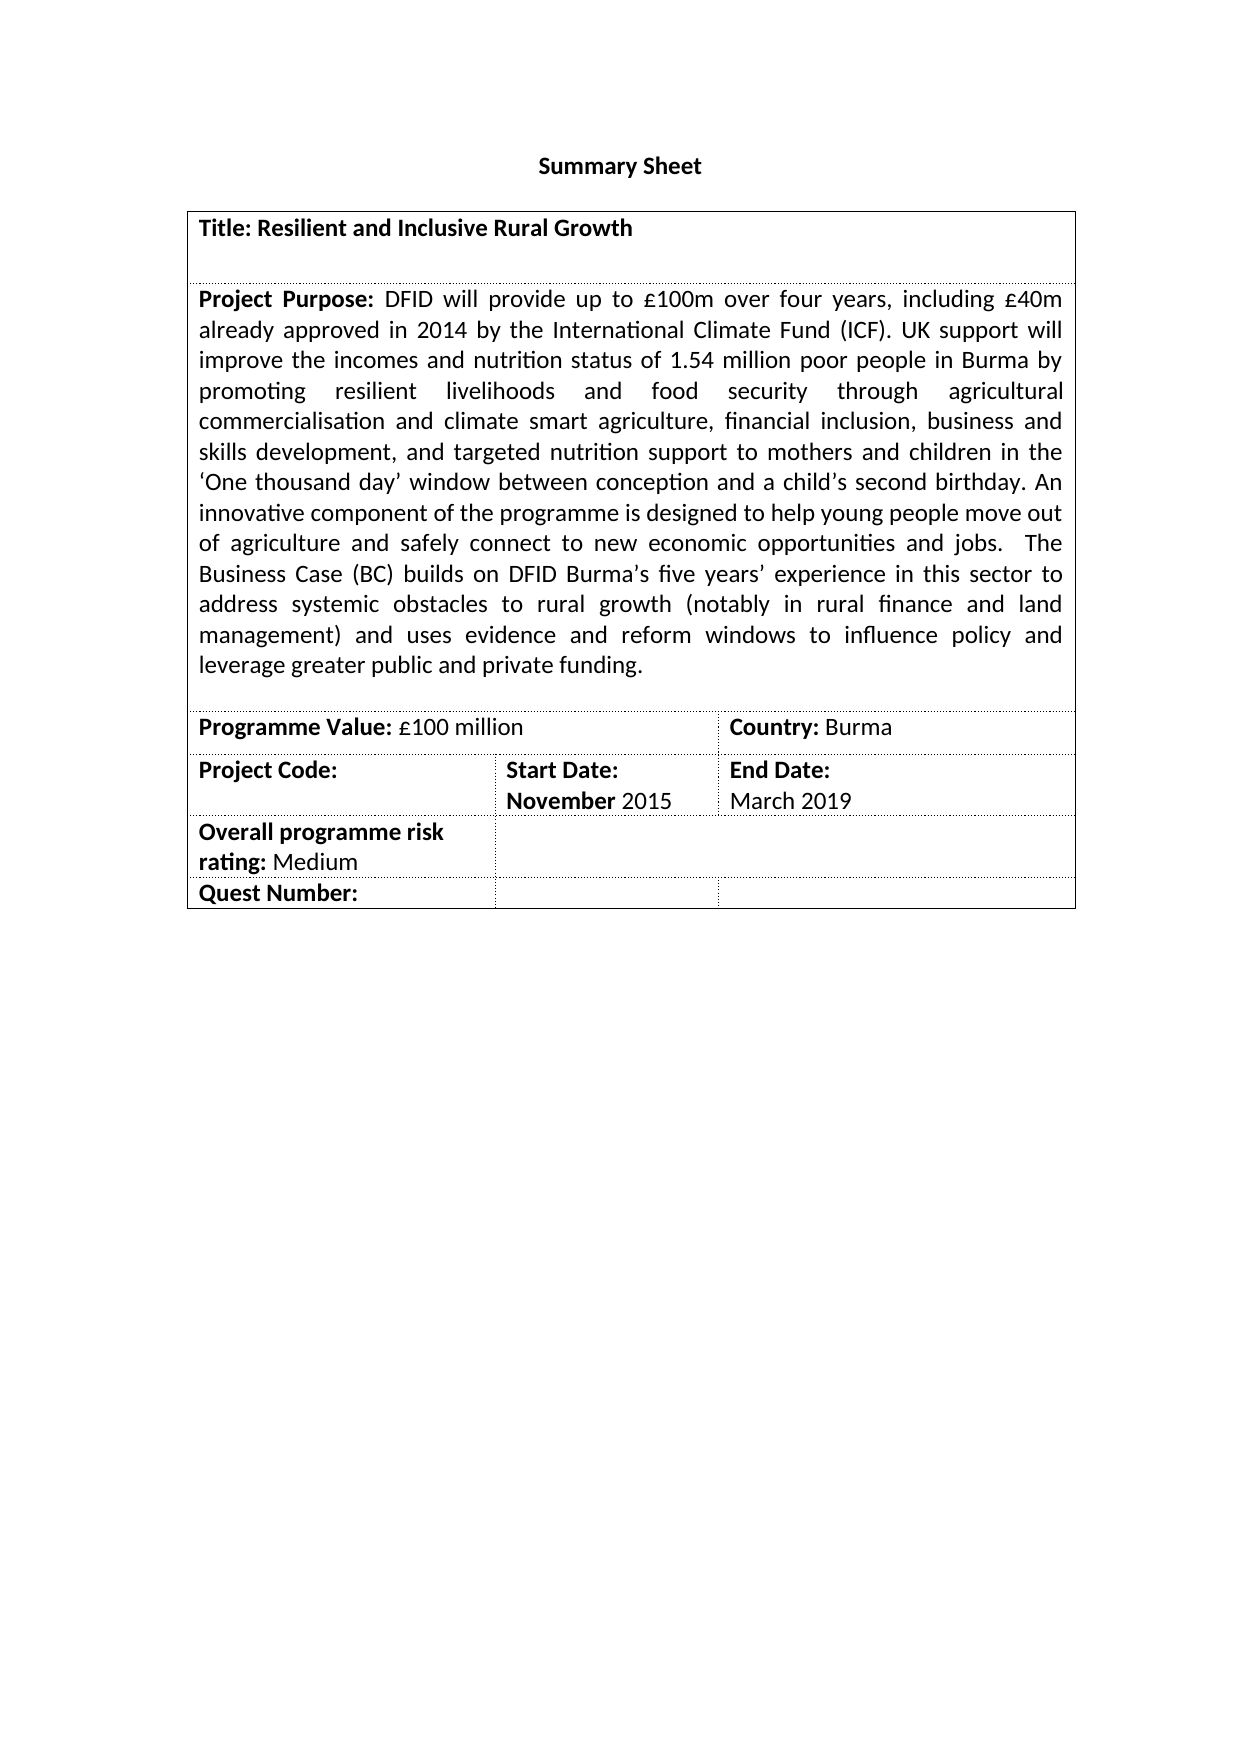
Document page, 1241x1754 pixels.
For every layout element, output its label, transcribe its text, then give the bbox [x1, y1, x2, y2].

table_cell End Date: March 2019 [718, 754, 1075, 815]
table_cell Start Date: November 2015 [495, 754, 718, 815]
table_cell Country: Burma [718, 711, 1075, 754]
table_header Title: Resilient and Inclusive Rural Growth [188, 212, 1075, 283]
table_cell [495, 877, 718, 908]
table_cell Project Purpose: DFID will provide up to £100m over four years, including £40m already approved in 2014 by the International Climate Fund (ICF). UK support will improve the incomes and nutrition status of 1.54 million poor people in Burma by promoting resilient livelihoods and food security through agricultural commercialisation and climate smart agriculture, financial inclusion, business and skills development, and targeted nutrition support to mothers and children in the ‘One thousand day’ window between conception and a child’s second birthday. An innovative component of the programme is designed to help young people move out of agriculture and safely connect to new economic opportunities and jobs. The Business Case (BC) builds on DFID Burma’s five years’ experience in this sector to address systemic obstacles to rural growth (notably in rural finance and land management) and uses evidence and reform windows to influence policy and leverage greater public and private funding. [188, 283, 1075, 711]
table_cell Overall programme risk rating: Medium [188, 815, 495, 877]
table_cell Project Code: [188, 754, 495, 815]
table_cell [718, 877, 1075, 908]
table_cell [495, 815, 1075, 877]
table_cell Programme Value: £100 million [188, 711, 718, 754]
table_cell Quest Number: [188, 877, 495, 908]
text Summary Sheet [187, 150, 1053, 181]
